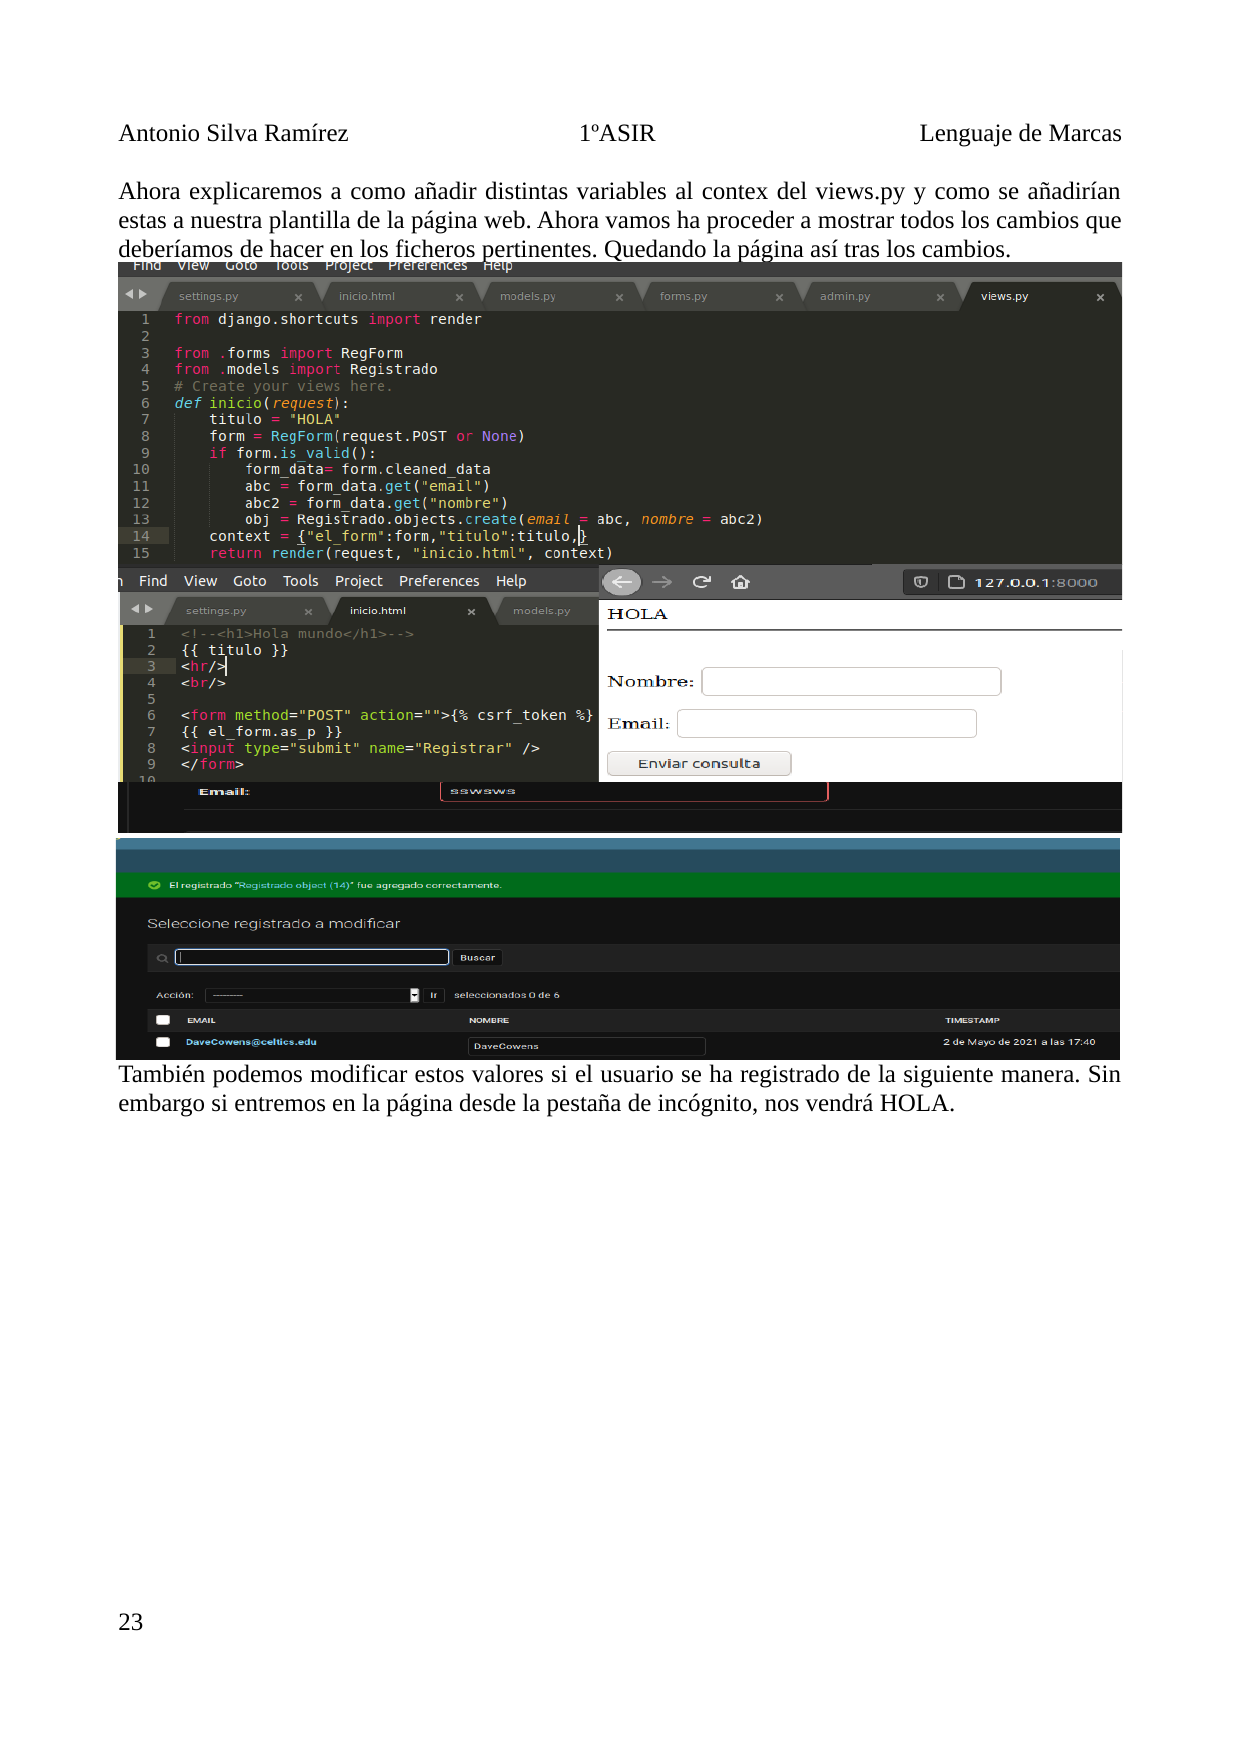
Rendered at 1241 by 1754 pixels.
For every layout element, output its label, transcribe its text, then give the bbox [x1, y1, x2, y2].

text Ahora explicaremos a como añadir distintas variables al contex del views.py y como se añadirían estas a nuestra plantilla de la página web. Ahora vamos ha proceder a mostrar todos los cambios que deberíamos de hacer en los ficheros pertinentes. Quedando la página así tras los cambios. [118, 176, 1122, 262]
text También podemos modificar estos valores si el usuario se ha registrado de la siguiente manera. Sin embargo si entremos en la página desde la pestaña de incógnito, nos vendrá HOLA. [118, 833, 1122, 1549]
picture [115, 838, 1120, 1060]
picture [118, 262, 1123, 833]
